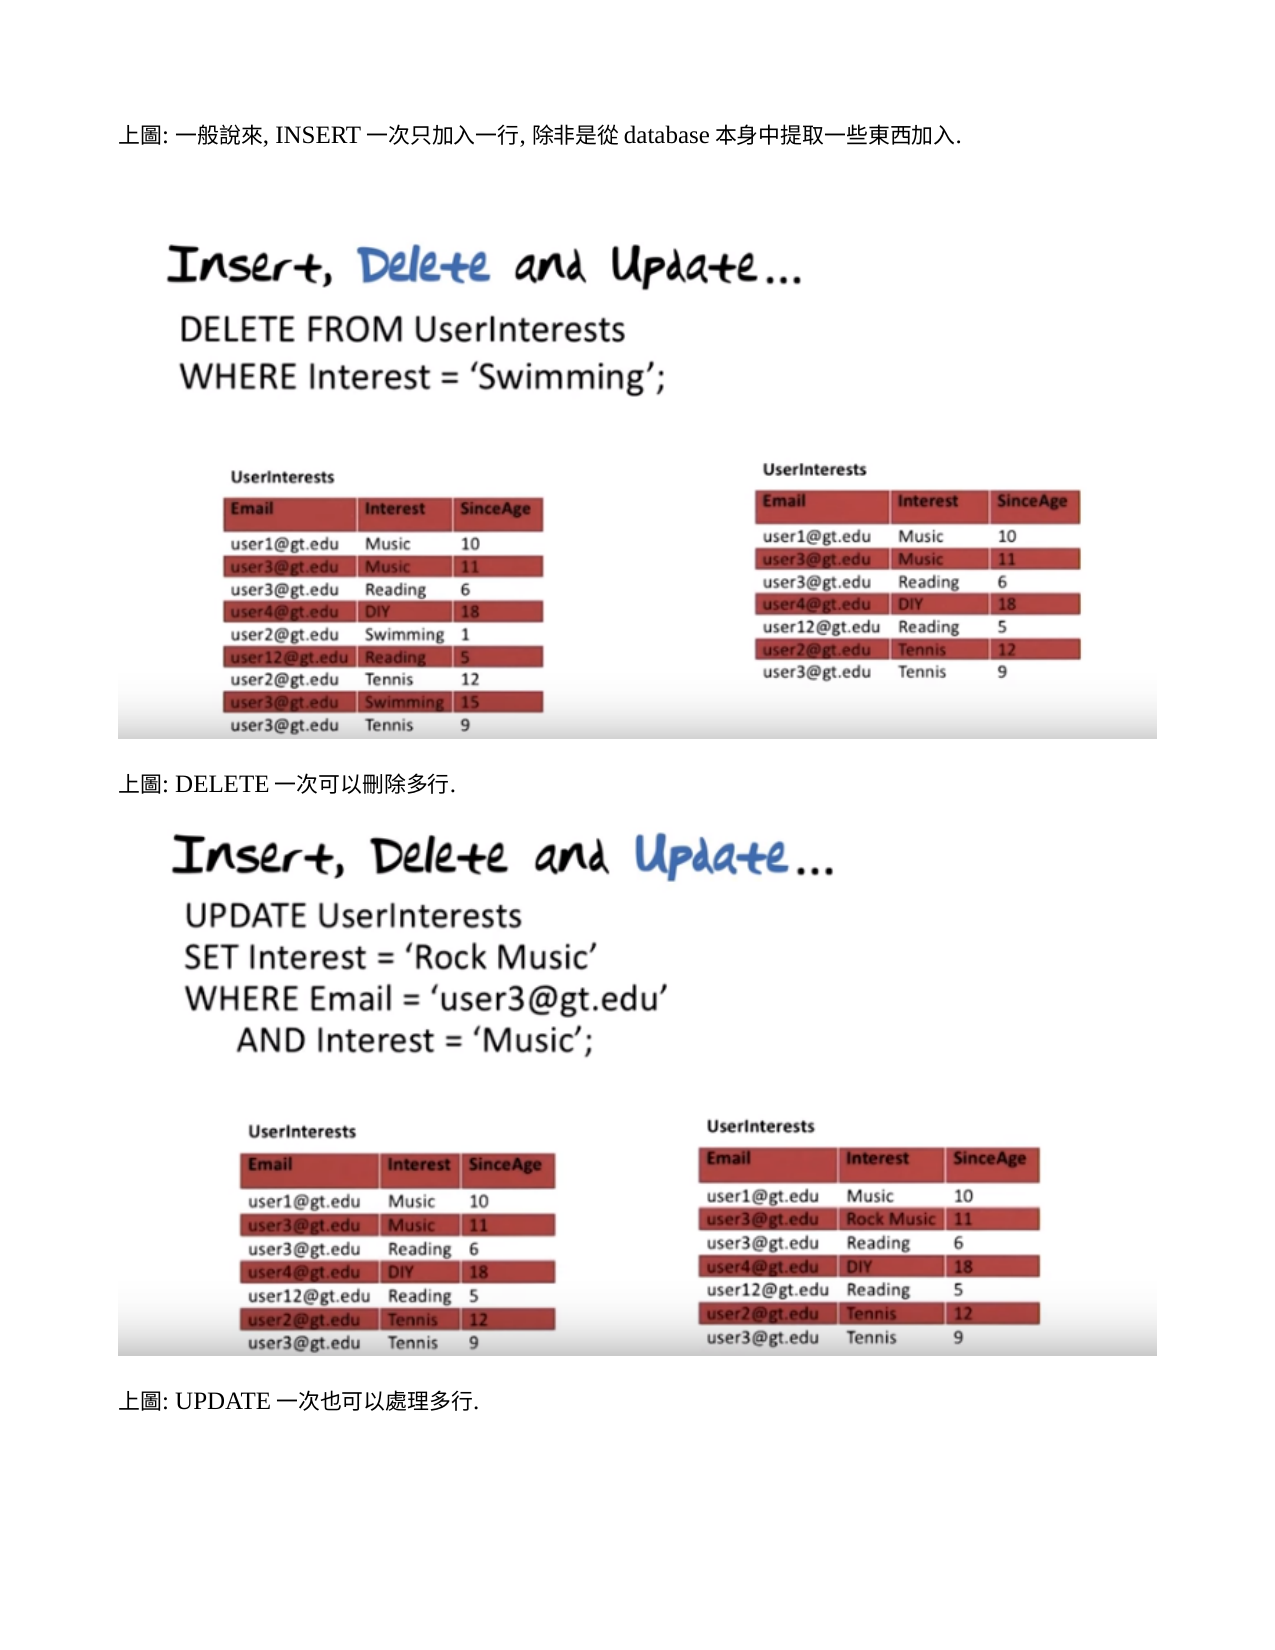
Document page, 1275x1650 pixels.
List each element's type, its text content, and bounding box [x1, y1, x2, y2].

picture [118, 236, 1157, 739]
picture [118, 827, 1157, 1356]
text 上圖: UPDATE一次也可以處理多行. [118, 1384, 1157, 1416]
text 上圖: DELETE一次可以刪除多行. [118, 767, 1157, 799]
text 上圖: 一般說來, INSERT一次只加入一行, 除非是從database本身中提取一些東西加入. [118, 118, 1157, 150]
